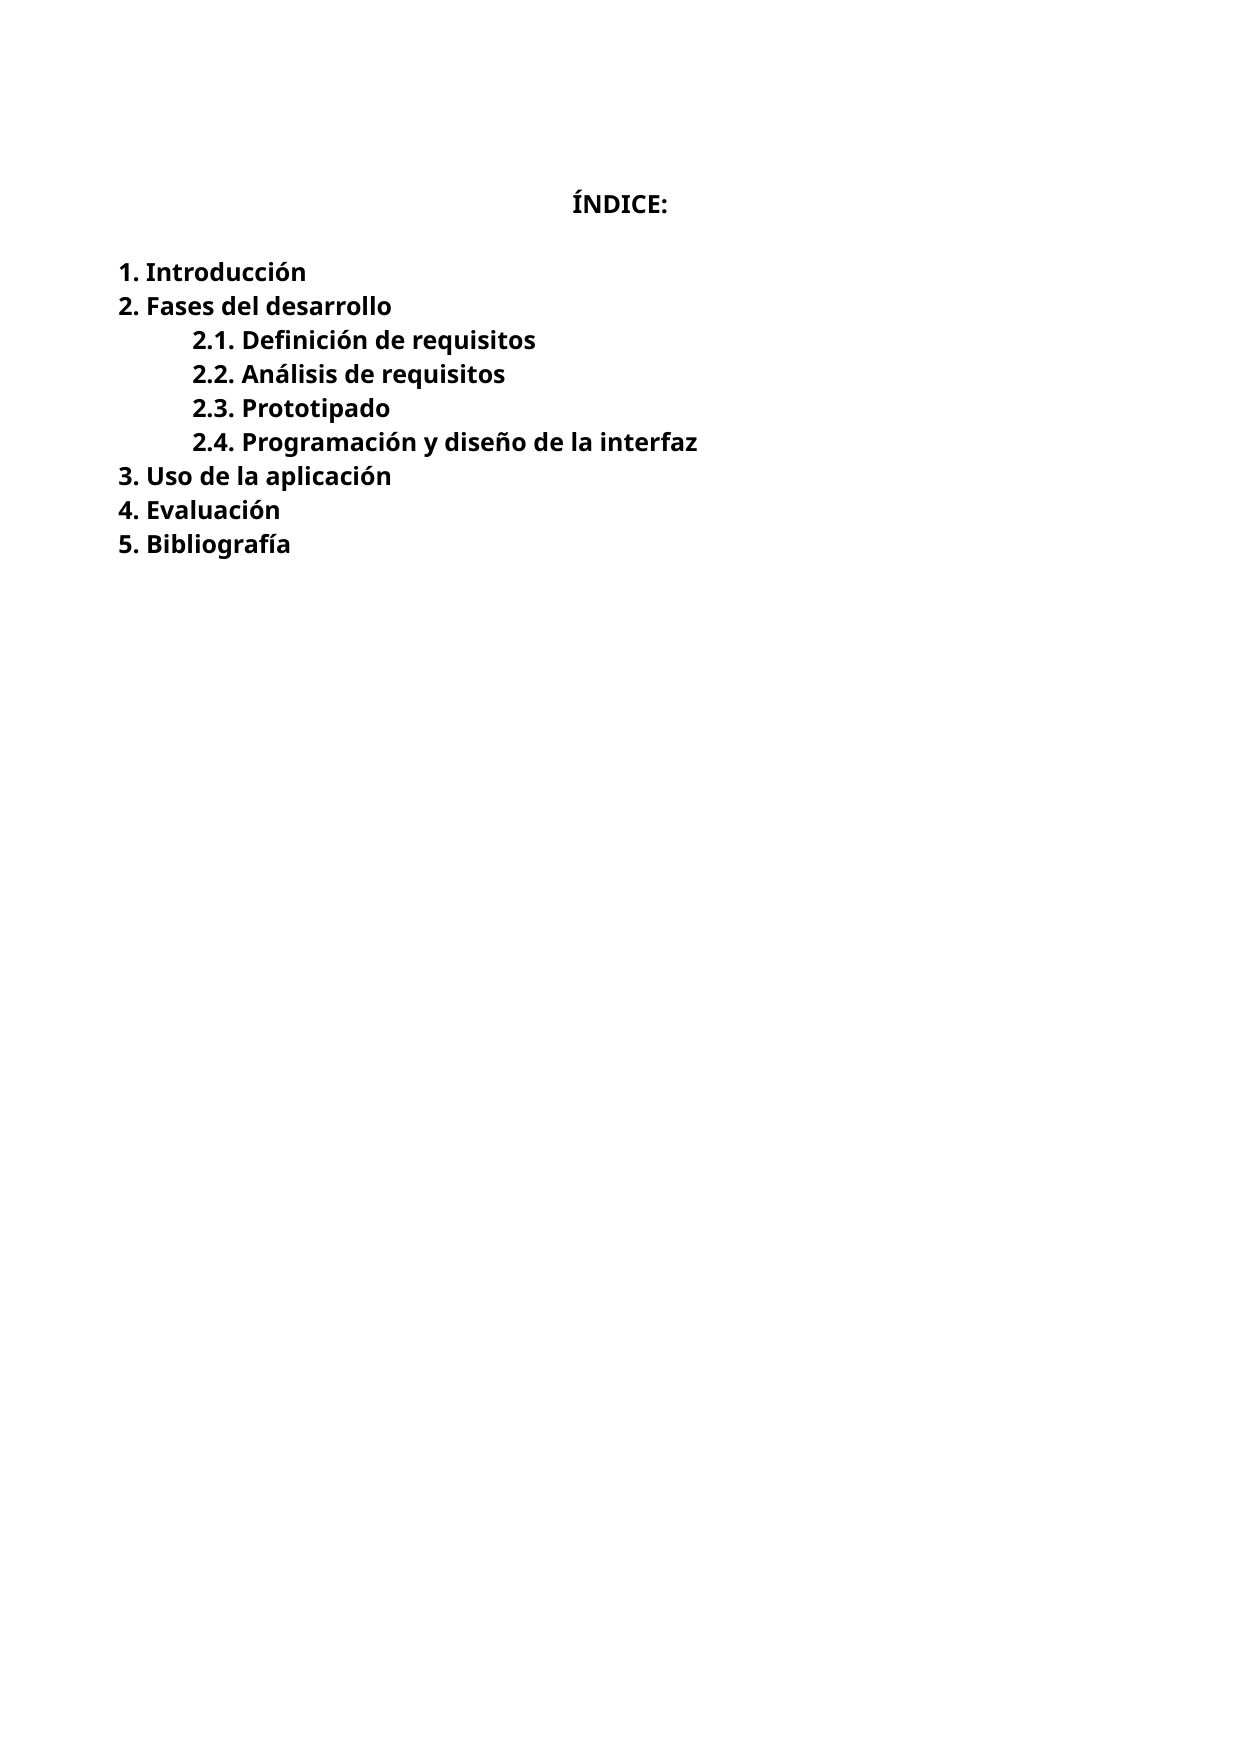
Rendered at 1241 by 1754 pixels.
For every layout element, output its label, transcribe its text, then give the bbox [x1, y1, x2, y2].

text 2.3. Prototipado [118, 391, 1122, 425]
text 2.2. Análisis de requisitos [118, 357, 1122, 391]
text 2.4. Programación y diseño de la interfaz [118, 425, 1122, 459]
text 2.1. Definición de requisitos [118, 322, 1122, 357]
text 4. Evaluación [118, 493, 1122, 527]
text 2. Fases del desarrollo [118, 288, 1122, 322]
text 3. Uso de la aplicación [118, 459, 1122, 493]
text ÍNDICE: [118, 186, 1122, 220]
text 5. Bibliografía [118, 527, 1122, 561]
text 1. Introducción [118, 254, 1122, 288]
